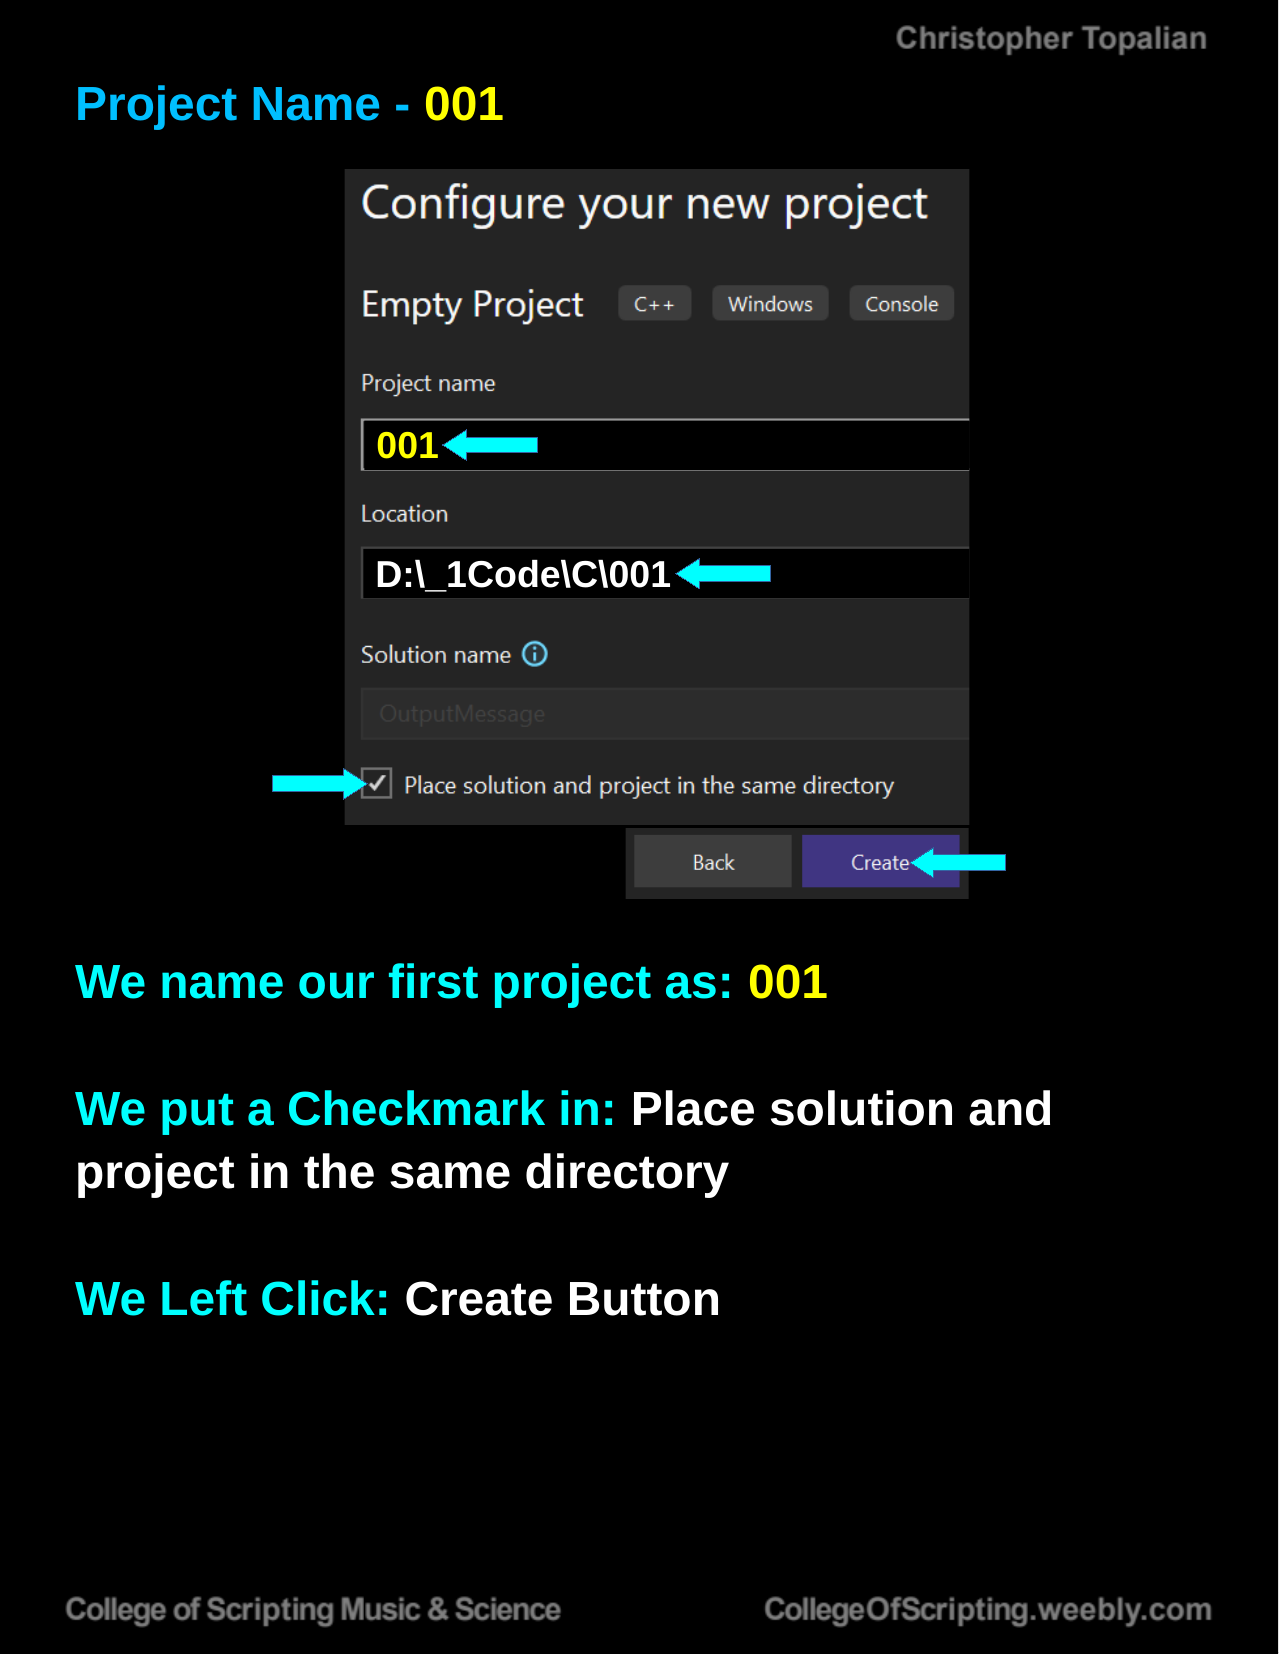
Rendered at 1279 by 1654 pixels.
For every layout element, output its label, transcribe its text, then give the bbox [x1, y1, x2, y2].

picture [344, 169, 970, 825]
text We name our first project as: 001 [75, 953, 1203, 1008]
picture [625, 828, 969, 899]
text We put a Checkmark in: Place solution and project in the same directory [75, 1080, 1203, 1198]
subtitle Project Name - 001 [75, 75, 1203, 130]
text We Left Click: Create Button [75, 1270, 1203, 1325]
